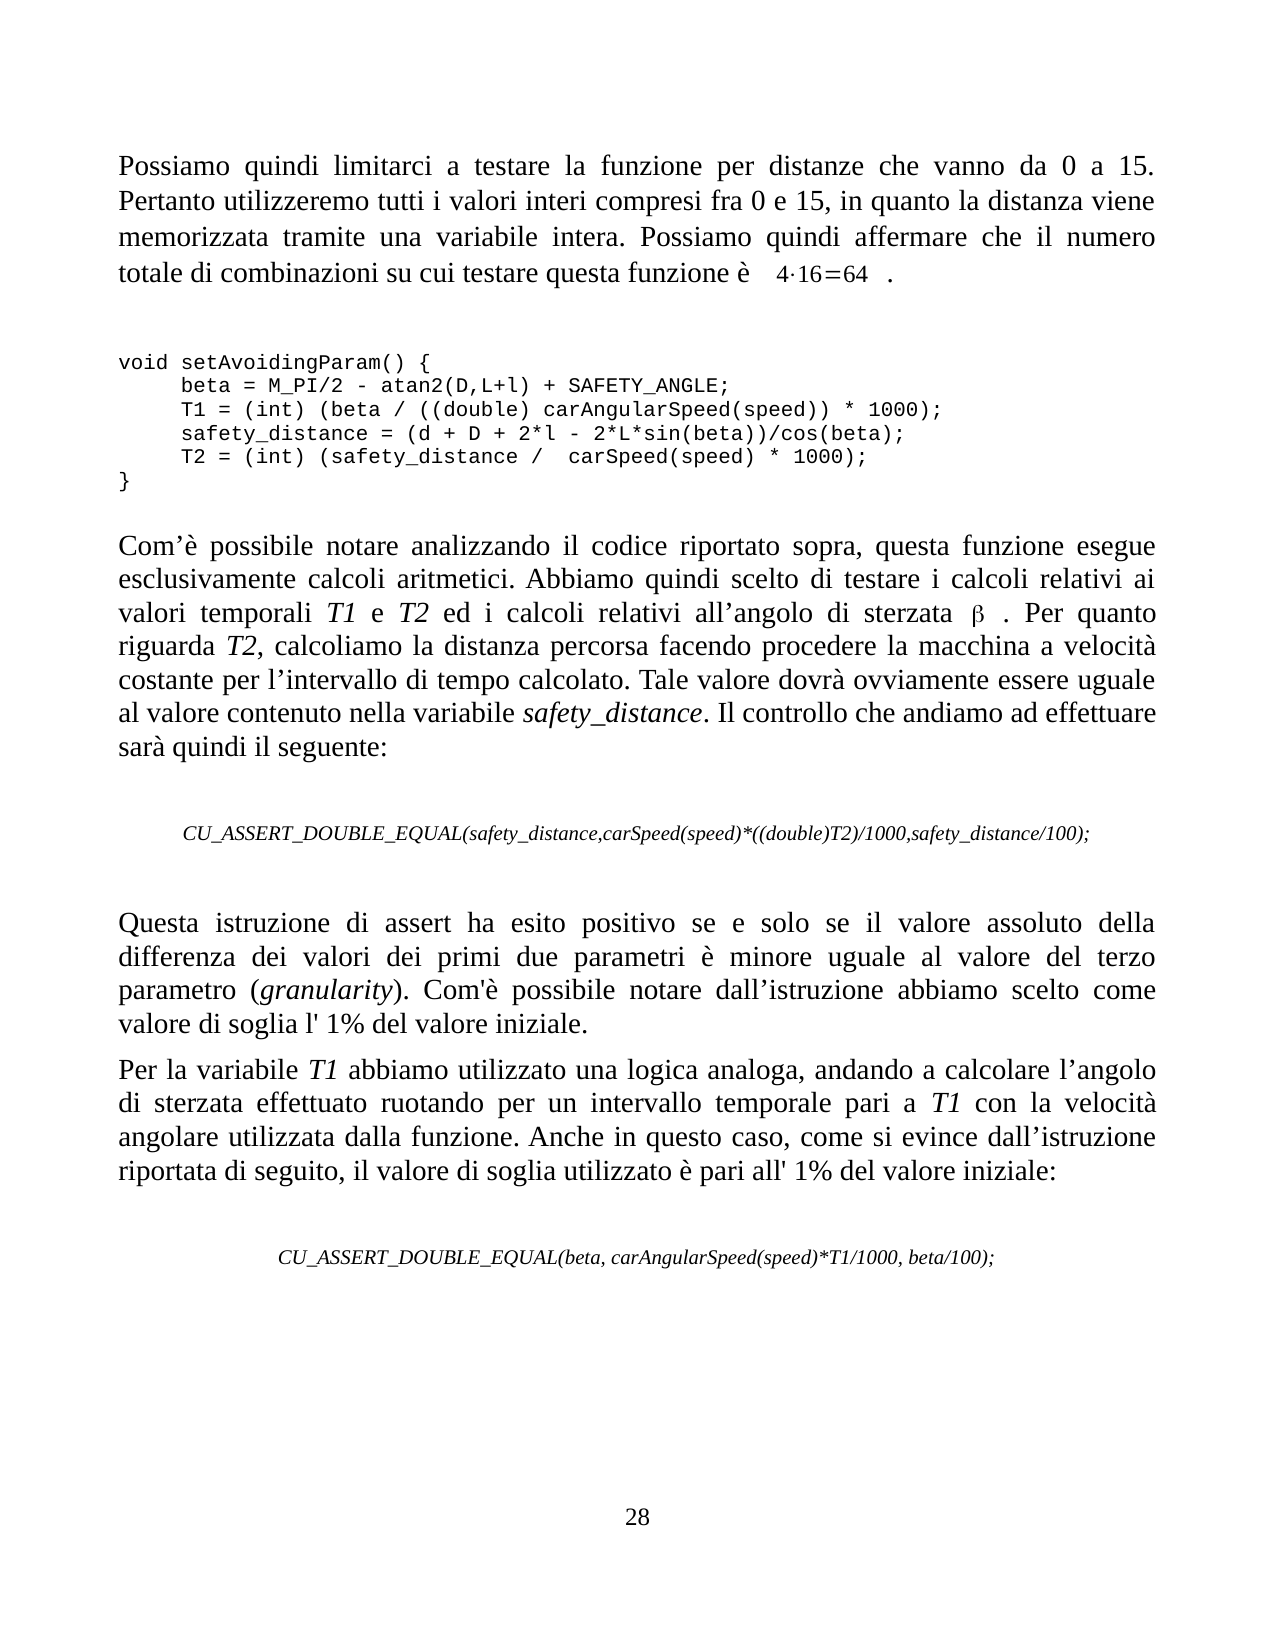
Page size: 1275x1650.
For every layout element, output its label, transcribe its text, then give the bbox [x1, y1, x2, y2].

text T2 = (int) (safety_distance / carSpeed(speed) * 1000); [118, 446, 1157, 470]
text CU_ASSERT_DOUBLE_EQUAL(beta, carAngularSpeed(speed)*T1/1000, beta/100); [118, 1245, 1157, 1269]
text Com’è possibile notare analizzando il codice riportato sopra, questa funzione esegue esclusivamente calcoli aritmetici. Abbiamo quindi scelto di testare i calcoli relativi ai valori temporali T1 e T2 ed i calcoli relativi all’angolo di sterzata. Per quanto riguarda T2, calcoliamo la distanza percorsa facendo procedere la macchina a velocità costante per l’intervallo di tempo calcolato. Tale valore dovrà ovviamente essere uguale al valore contenuto nella variabile safety_distance. Il controllo che andiamo ad effettuare sarà quindi il seguente: [118, 528, 1157, 763]
text beta = M_PI/2 - atan2(D,L+l) + SAFETY_ANGLE; [118, 375, 1157, 399]
text Questa istruzione di assert ha esito positivo se e solo se il valore assoluto della differenza dei valori dei primi due parametri è minore uguale al valore del terzo parametro (granularity). Com'è possibile notare dall’istruzione abbiamo scelto come valore di soglia l' 1% del valore iniziale. [118, 905, 1157, 1039]
text Per la variabile T1 abbiamo utilizzato una logica analoga, andando a calcolare l’angolo di sterzata effettuato ruotando per un intervallo temporale pari a T1 con la velocità angolare utilizzata dalla funzione. Anche in questo caso, come si evince dall’istruzione riportata di seguito, il valore di soglia utilizzato è pari all' 1% del valore iniziale: [118, 1052, 1157, 1186]
text T1 = (int) (beta / ((double) carAngularSpeed(speed)) * 1000); [118, 399, 1157, 423]
text Possiamo quindi limitarci a testare la funzione per distanze che vanno da 0 a 15. Pertanto utilizzeremo tutti i valori interi compresi fra 0 e 15, in quanto la distanza viene memorizzata tramite una variabile intera. Possiamo quindi affermare che il numero totale di combinazioni su cui testare questa funzione è . [118, 148, 1157, 289]
text safety_distance = (d + D + 2*l - 2*L*sin(beta))/cos(beta); [118, 423, 1157, 446]
text CU_ASSERT_DOUBLE_EQUAL(safety_distance,carSpeed(speed)*((double)T2)/1000,safety_distance/100); [118, 821, 1157, 845]
text void setAvoidingParam() { [118, 352, 1157, 375]
text } [118, 470, 1157, 494]
